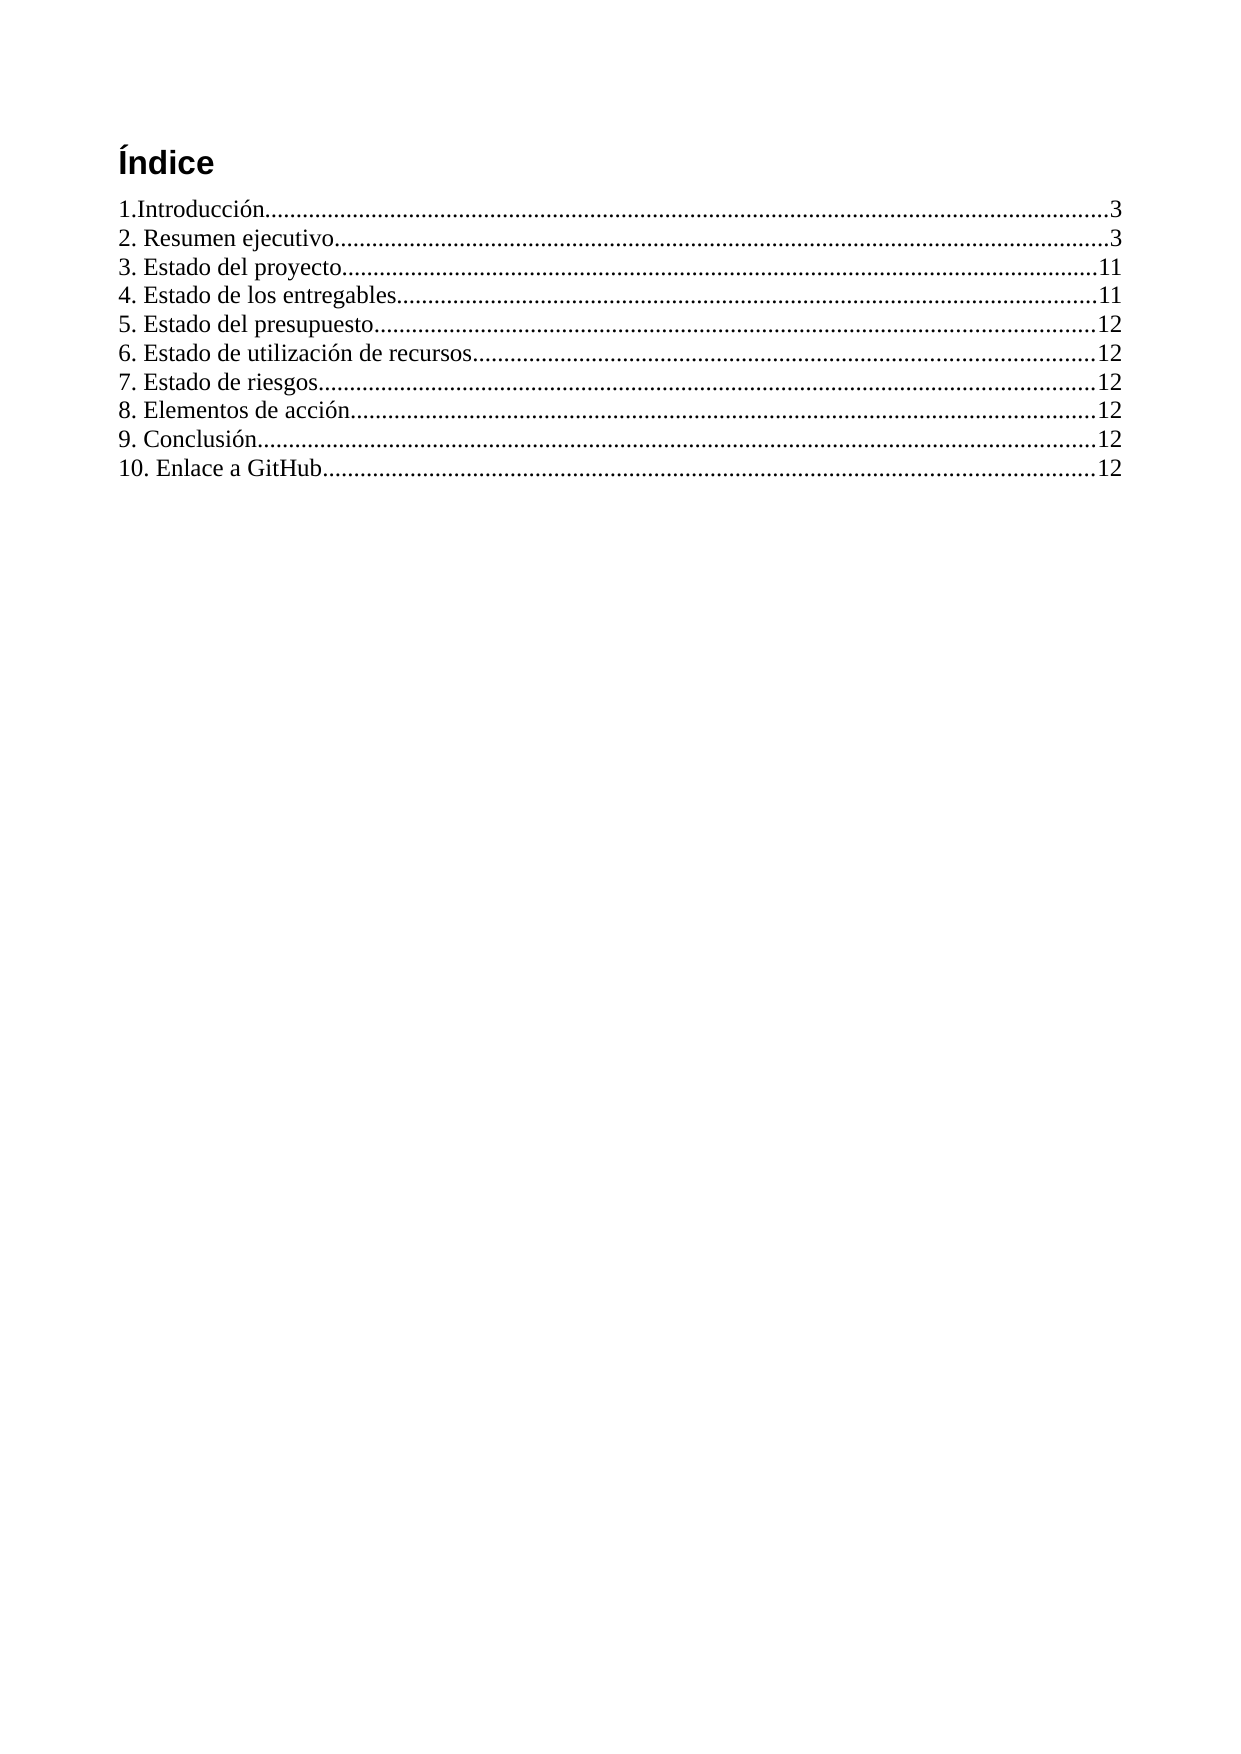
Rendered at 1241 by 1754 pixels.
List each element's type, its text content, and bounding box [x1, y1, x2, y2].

text 4. Estado de los entregables 11 [118, 280, 1122, 309]
text 3. Estado del proyecto 11 [118, 252, 1122, 280]
text 6. Estado de utilización de recursos 12 [118, 338, 1122, 367]
text 10. Enlace a GitHub 12 [118, 453, 1122, 482]
text 8. Elementos de acción 12 [118, 395, 1122, 424]
subtitle Índice [118, 143, 1122, 182]
text 9. Conclusión 12 [118, 424, 1122, 453]
text 5. Estado del presupuesto 12 [118, 309, 1122, 338]
text 1.Introducción 3 [118, 194, 1122, 223]
text 7. Estado de riesgos 12 [118, 367, 1122, 395]
text 2. Resumen ejecutivo 3 [118, 223, 1122, 252]
